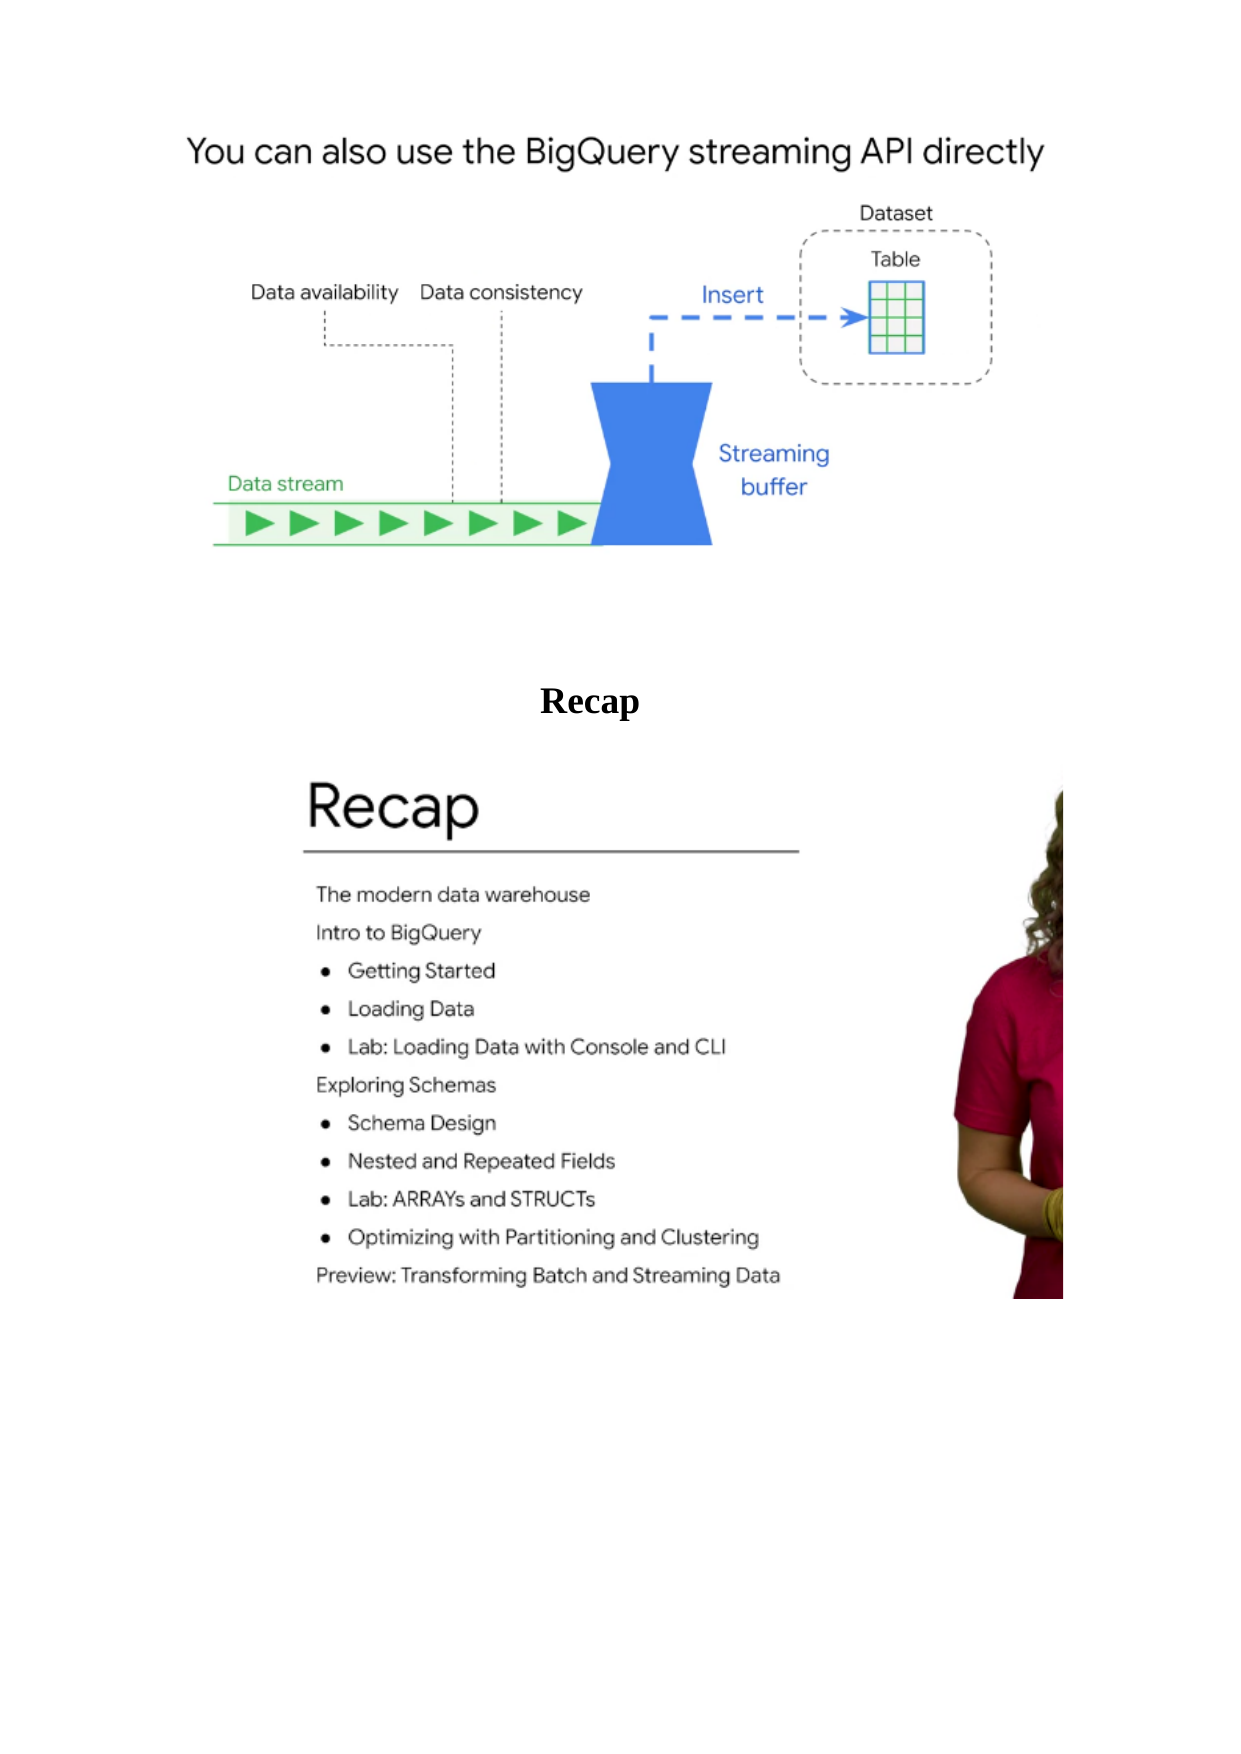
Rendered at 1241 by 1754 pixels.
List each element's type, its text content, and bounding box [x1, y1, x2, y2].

picture [118, 118, 1123, 568]
subtitle Recap [118, 679, 1122, 722]
picture [177, 763, 1064, 1299]
